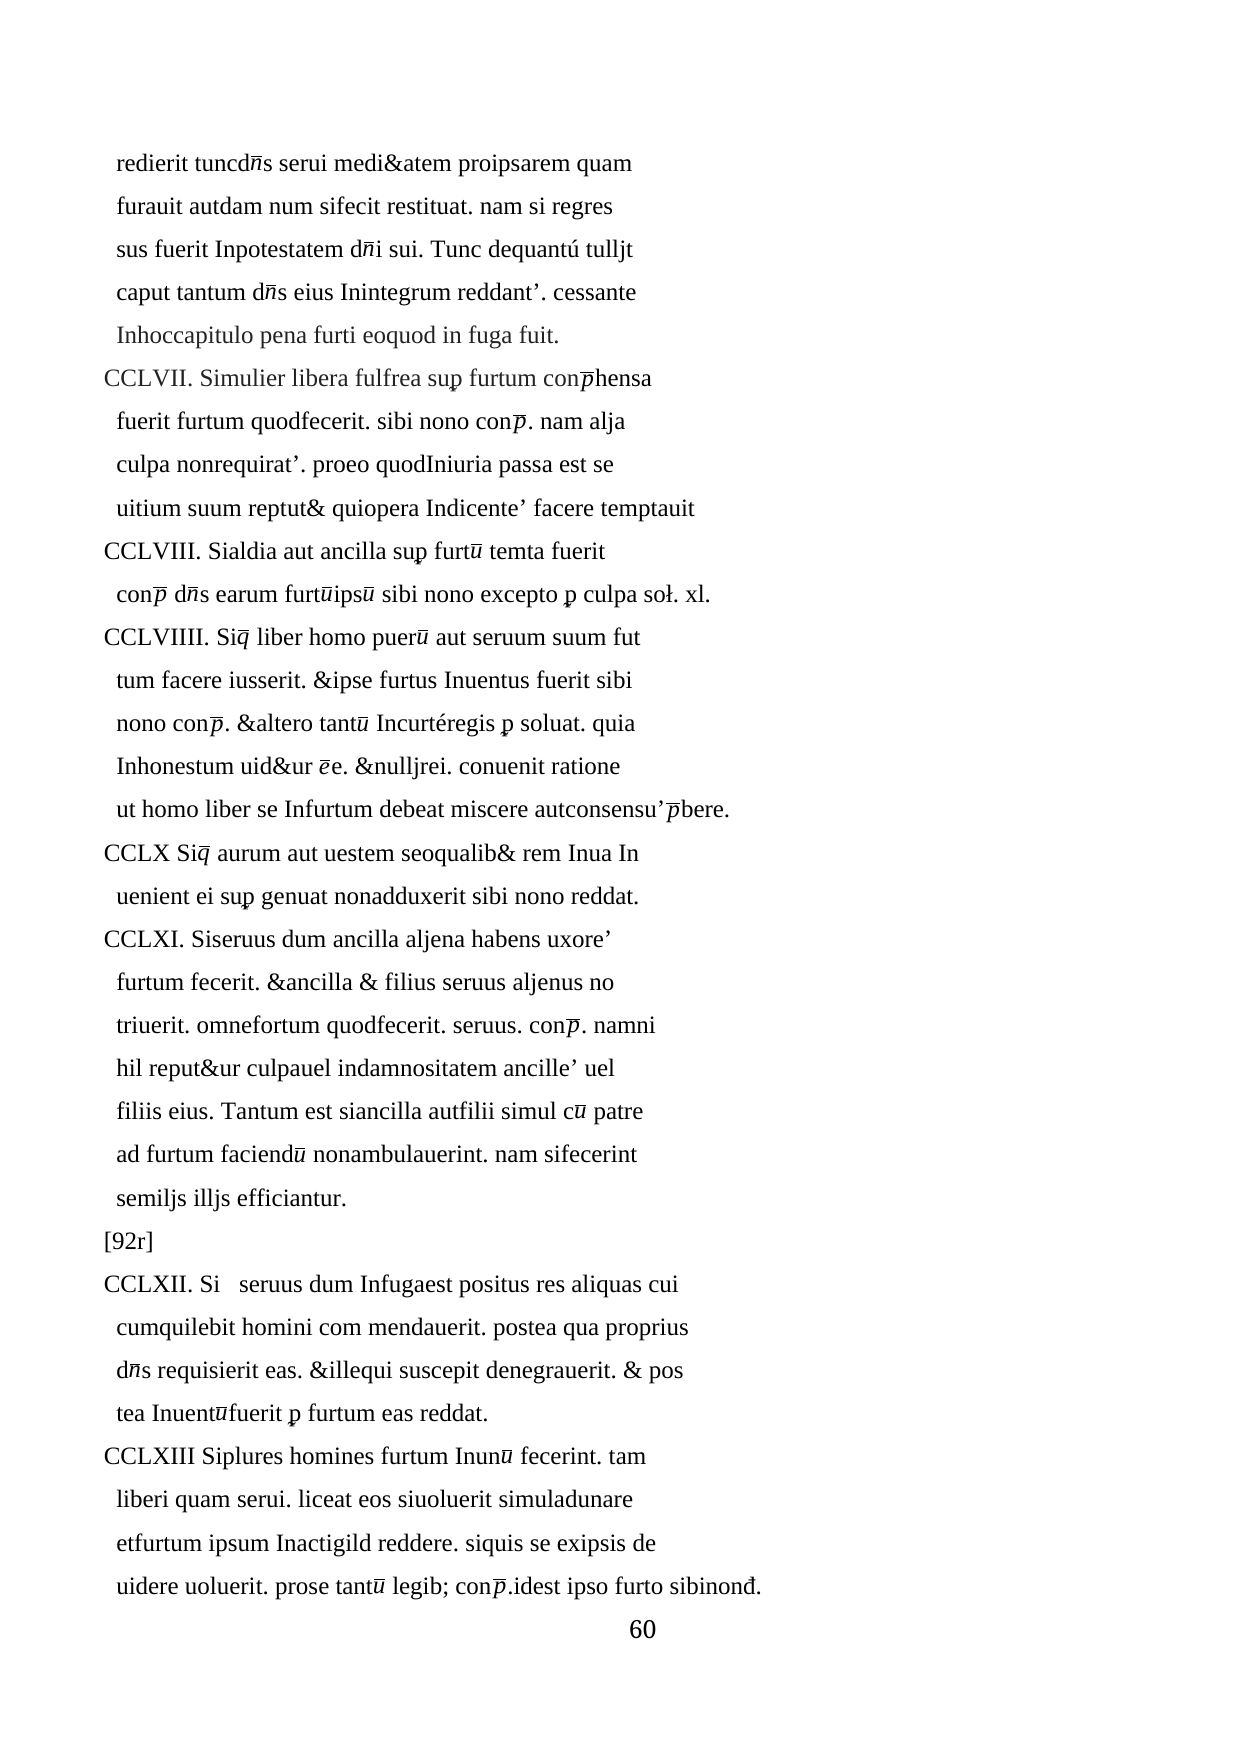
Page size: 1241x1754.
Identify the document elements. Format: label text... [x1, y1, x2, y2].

text liberi quam serui. liceat eos siuoluerit simuladunare [103, 1484, 1211, 1513]
text tea Inuentfuerit ᵱ furtum eas reddat. [103, 1398, 1211, 1427]
text con ds earum furtips sibi nono excepto ᵱ culpa soł. xl. [103, 579, 1211, 608]
text CCLXI. Siseruus dum ancilla aljena habens uxore’ [103, 924, 1211, 953]
text CCLVIIII. Si liber homo puer aut seruum suum fut [103, 622, 1211, 651]
text [92r] [103, 1226, 1211, 1254]
text fuerit furtum quodfecerit. sibi nono con. nam alja [103, 406, 1211, 435]
text culpa nonrequirat’. proeo quodIniuria passa est se [103, 449, 1211, 478]
text CCLVIII. Sialdia aut ancilla suᵱ furt temta fuerit [103, 536, 1211, 564]
text CCLXII. Si seruus dum Infugaest positus res aliquas cui [103, 1269, 1211, 1298]
text furauit autdam num sifecit restituat. nam si regres [103, 191, 1211, 219]
text triuerit. omnefortum quodfecerit. seruus. con. namni [103, 1010, 1211, 1039]
text sus fuerit Inpotestatem di sui. Tunc dequantú tulljt [103, 234, 1211, 263]
text CCLX Si aurum aut uestem seoqualib& rem Inua In [103, 838, 1211, 866]
text hil reput&ur culpauel indamnositatem ancille’ uel [103, 1053, 1211, 1082]
text redierit tuncds serui medi&atem proipsarem quam [103, 148, 1211, 176]
text uidere uoluerit. prose tant legib; con.idest ipso furto sibinonđ. [103, 1571, 1211, 1599]
text CCLVII. Simulier libera fulfrea suᵱ furtum conhensa [103, 363, 1211, 392]
text ad furtum faciend nonambulauerint. nam sifecerint [103, 1139, 1211, 1168]
text tum facere iusserit. &ipse furtus Inuentus fuerit sibi [103, 665, 1211, 694]
text nono con. &altero tant Incurtéregis ᵱ soluat. quia [103, 708, 1211, 737]
text etfurtum ipsum Inactigild reddere. siquis se exipsis de [103, 1528, 1211, 1556]
text uitium suum reptut& quiopera Indicente’ facere temptauit [103, 493, 1211, 521]
text uenient ei suᵱ genuat nonadduxerit sibi nono reddat. [103, 881, 1211, 909]
text ds requisierit eas. &illequi suscepit denegrauerit. & pos [103, 1355, 1211, 1384]
text Inhoccapitulo pena furti eoquod in fuga fuit. [103, 320, 1211, 349]
text filiis eius. Tantum est siancilla autfilii simul c patre [103, 1096, 1211, 1125]
text semiljs illjs efficiantur. [103, 1183, 1211, 1211]
text furtum fecerit. &ancilla & filius seruus aljenus no [103, 967, 1211, 996]
text cumquilebit homini com mendauerit. postea qua proprius [103, 1312, 1211, 1341]
text caput tantum ds eius Inintegrum reddant’. cessante [103, 277, 1211, 306]
text CCLXIII Siplures homines furtum Inun fecerint. tam [103, 1441, 1211, 1470]
text Inhonestum uid&ur e. &nulljrei. conuenit ratione [103, 751, 1211, 780]
text ut homo liber se Infurtum debeat miscere autconsensu’bere. [103, 794, 1211, 823]
